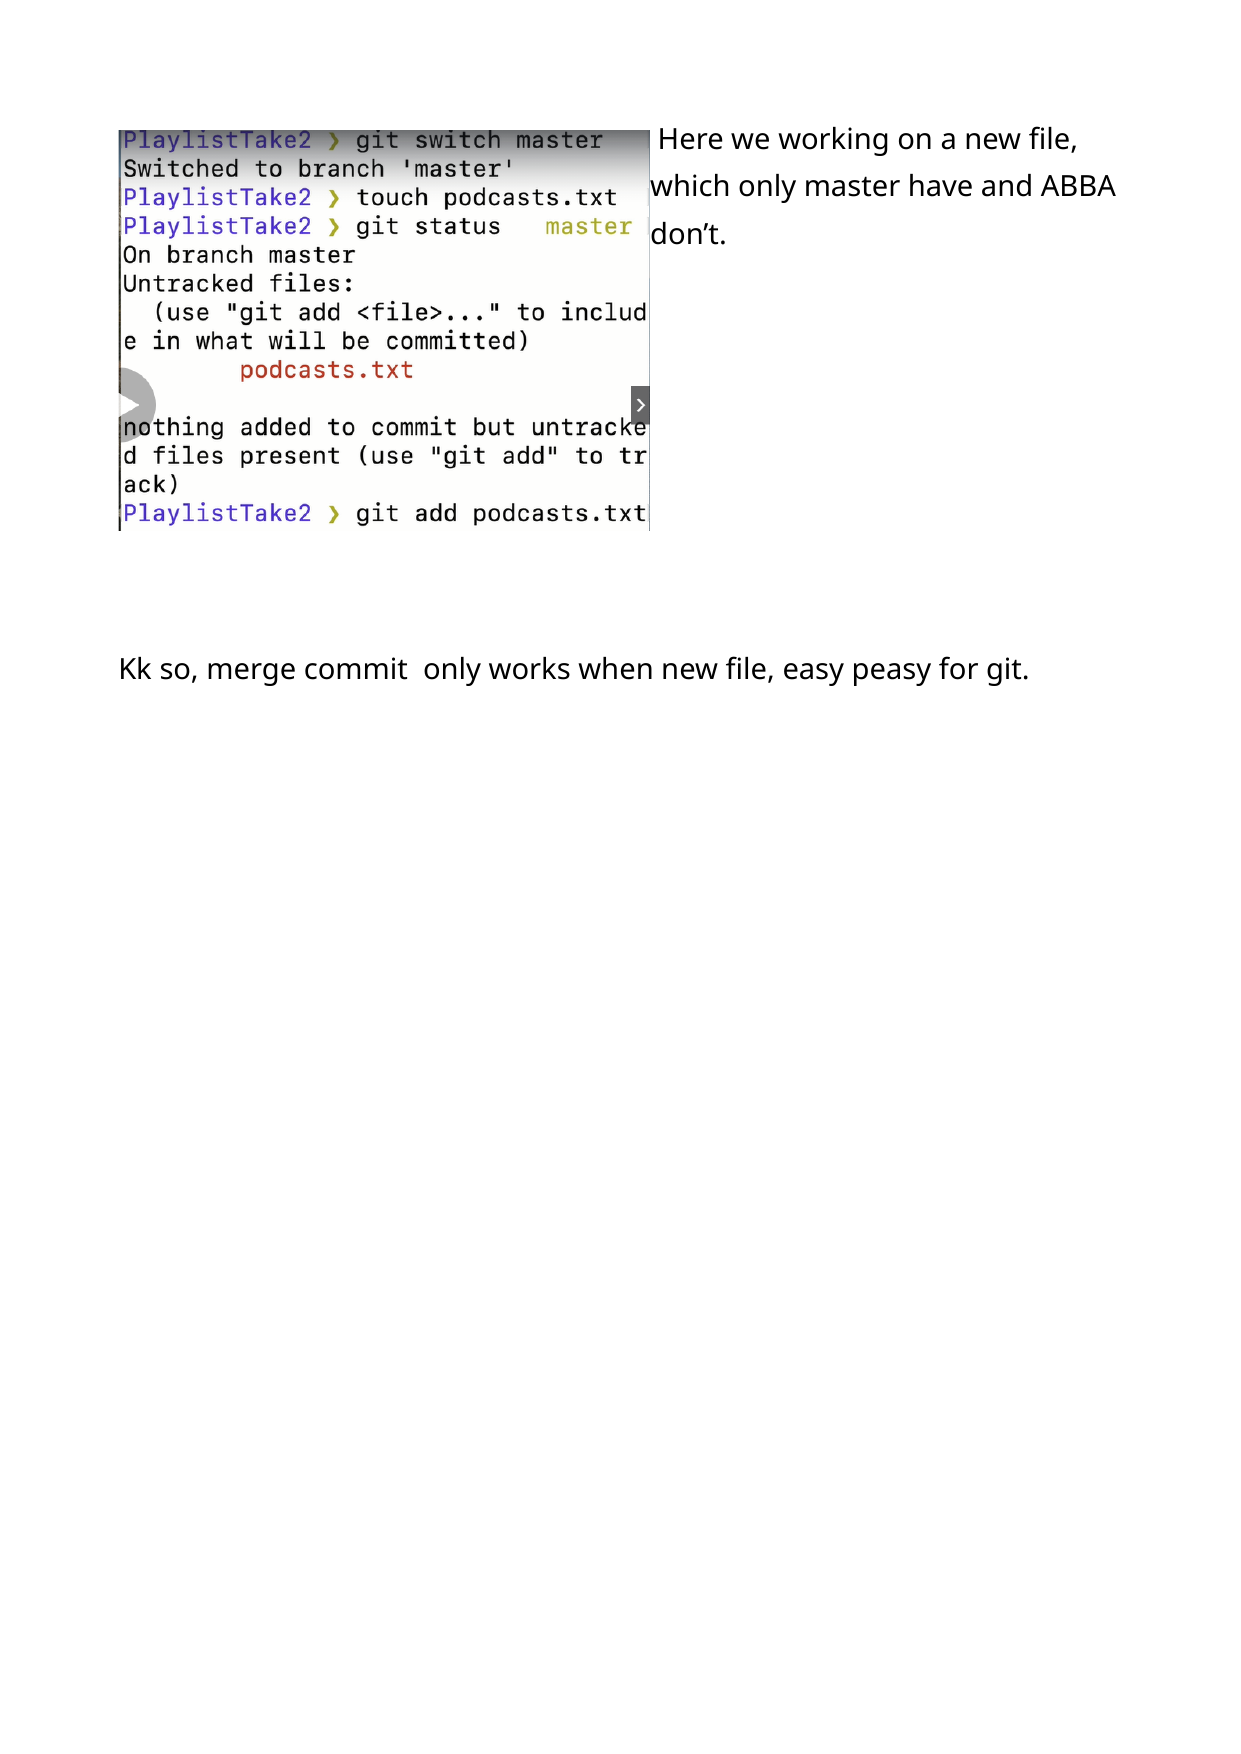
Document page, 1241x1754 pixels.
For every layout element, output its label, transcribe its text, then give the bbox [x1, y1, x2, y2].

text Here we working on a new file, which only master have and ABBA don’t. [118, 118, 1122, 253]
text Kk so, merge commit only works when new file, easy peasy for git. [118, 649, 1122, 688]
picture [118, 130, 650, 531]
